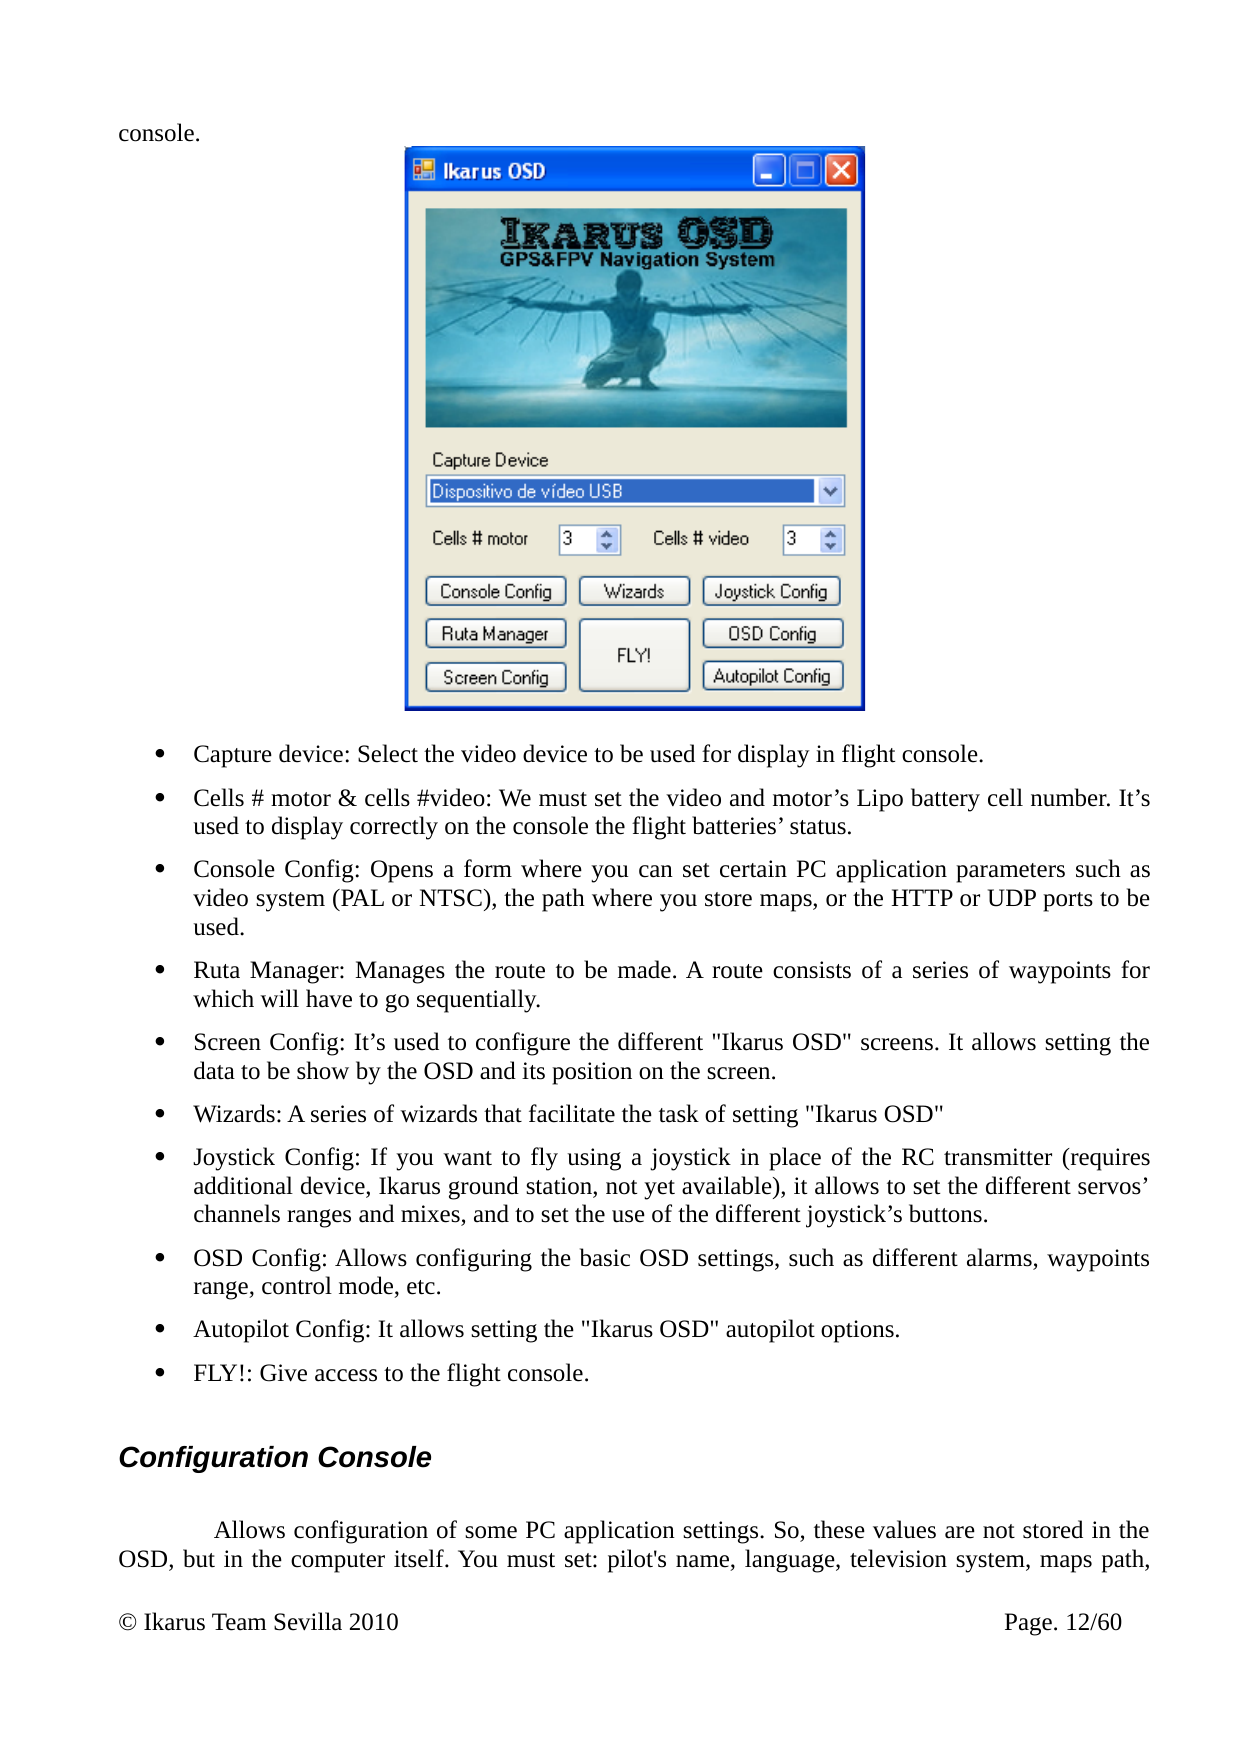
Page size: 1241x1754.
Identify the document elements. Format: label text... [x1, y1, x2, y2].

list Joystick Config: If you want to fly using a joystick in place of the RC transmitter (requires additional device, Ikarus ground station, not yet available), it allows to set the different servos’ channels ranges and mixes, and to set the use of the different joystick’s buttons. [156, 1142, 1152, 1228]
list FLY!: Give access to the flight console. [156, 1358, 1152, 1386]
list Autopilot Config: It allows setting the "Ikarus OSD" autopilot options. [156, 1314, 1152, 1343]
list Capture device: Select the video device to be used for display in flight console. [156, 739, 1152, 768]
text Allows configuration of some PC application settings. So, these values are not stored in the OSD, but in the computer itself. You must set: pilot's name, language, television system, maps path, [118, 1515, 1152, 1572]
text console. [118, 118, 1152, 147]
list Ruta Manager: Manages the route to be made. A route consists of a series of waypoints for which will have to go sequentially. [156, 955, 1152, 1013]
picture [404, 146, 866, 711]
list Console Config: Opens a form where you can set certain PC application parameters such as video system (PAL or NTSC), the path where you store maps, or the HTTP or UDP ports to be used. [156, 854, 1152, 941]
list OSD Config: Allows configuring the basic OSD settings, such as different alarms, waypoints range, control mode, etc. [156, 1243, 1152, 1300]
list Wizards: A series of wizards that facilitate the task of setting "Ikarus OSD" [156, 1099, 1152, 1128]
list Cells # motor & cells #video: We must set the video and motor’s Lipo battery cell number. It’s used to display correctly on the console the flight batteries’ status. [156, 783, 1152, 840]
subtitle Configuration Console [118, 1440, 1152, 1474]
list Screen Config: It’s used to configure the different "Ikarus OSD" screens. It allows setting the data to be show by the OSD and its position on the screen. [156, 1027, 1152, 1084]
